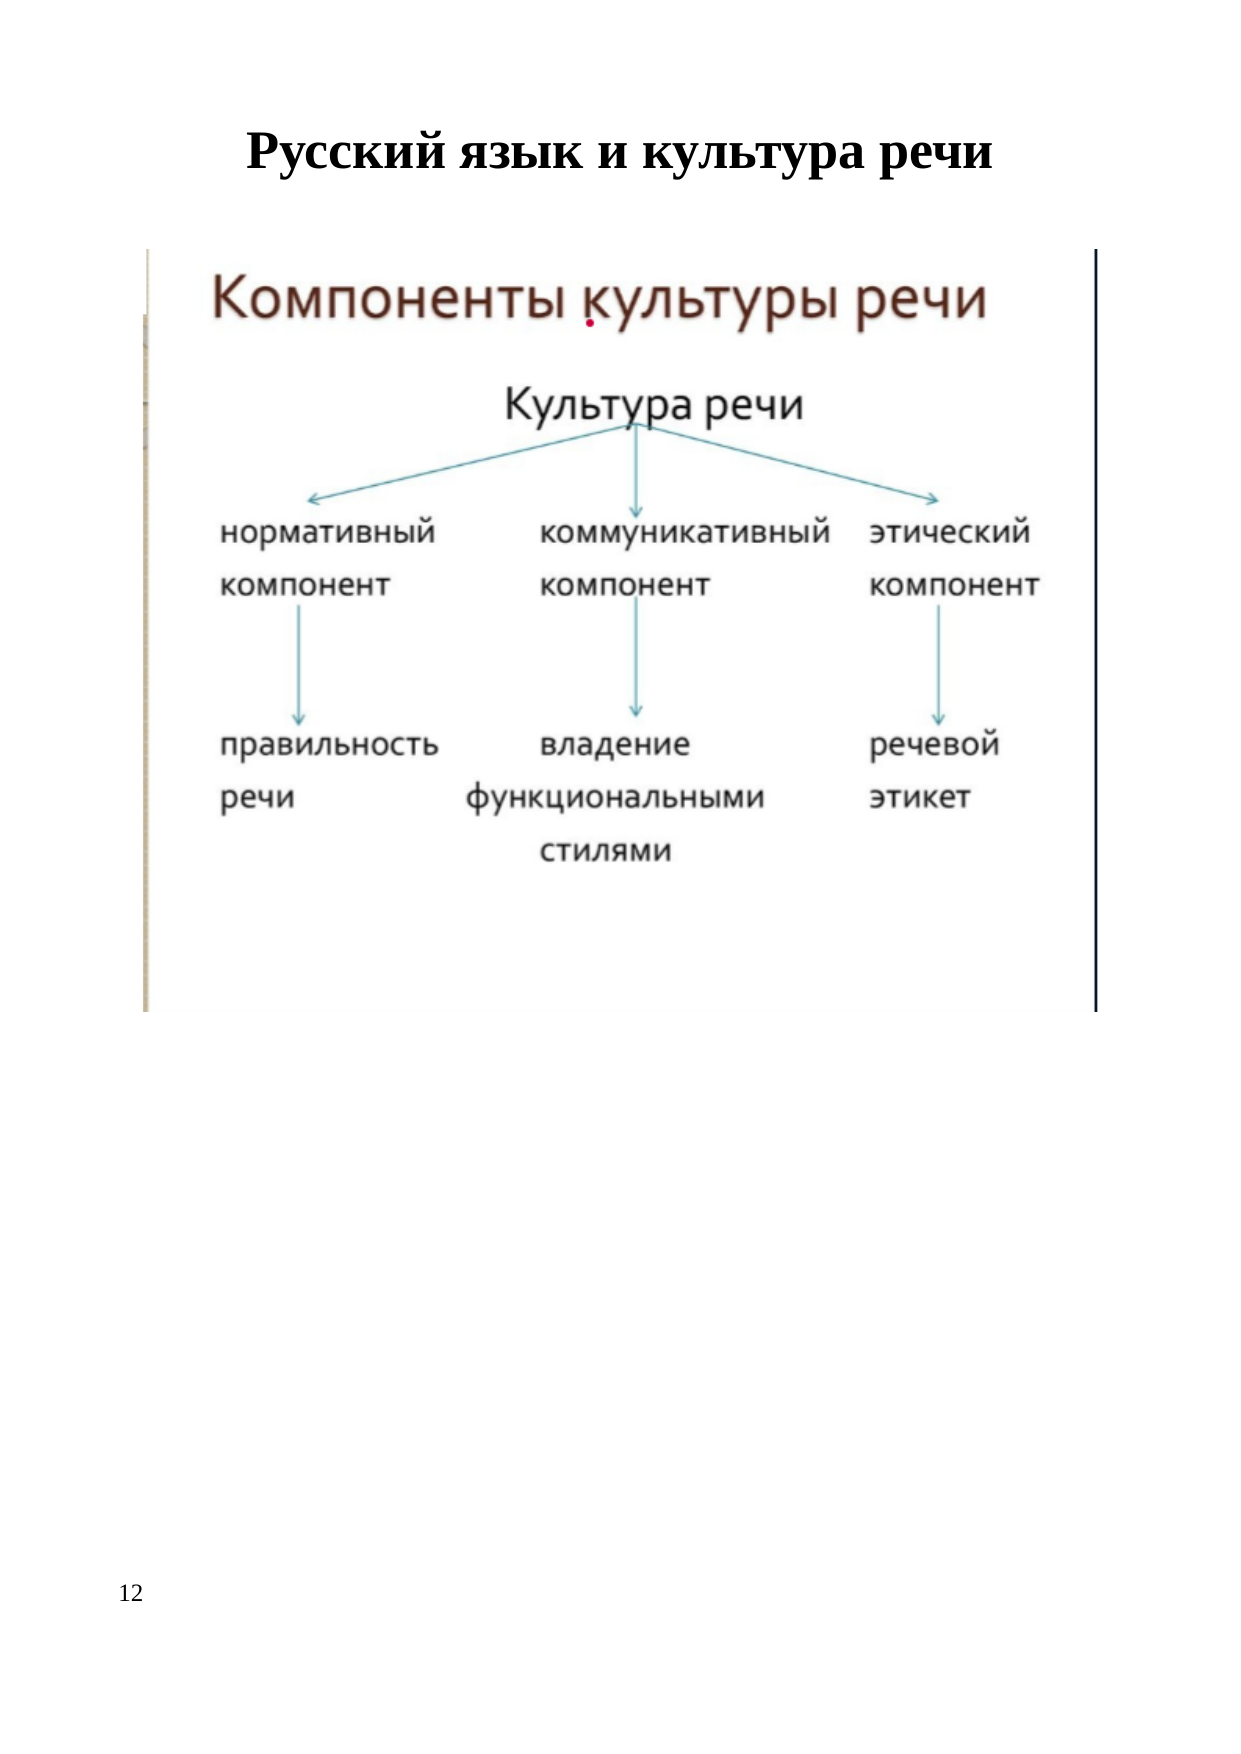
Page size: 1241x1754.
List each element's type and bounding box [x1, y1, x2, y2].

picture [142, 249, 1098, 1012]
